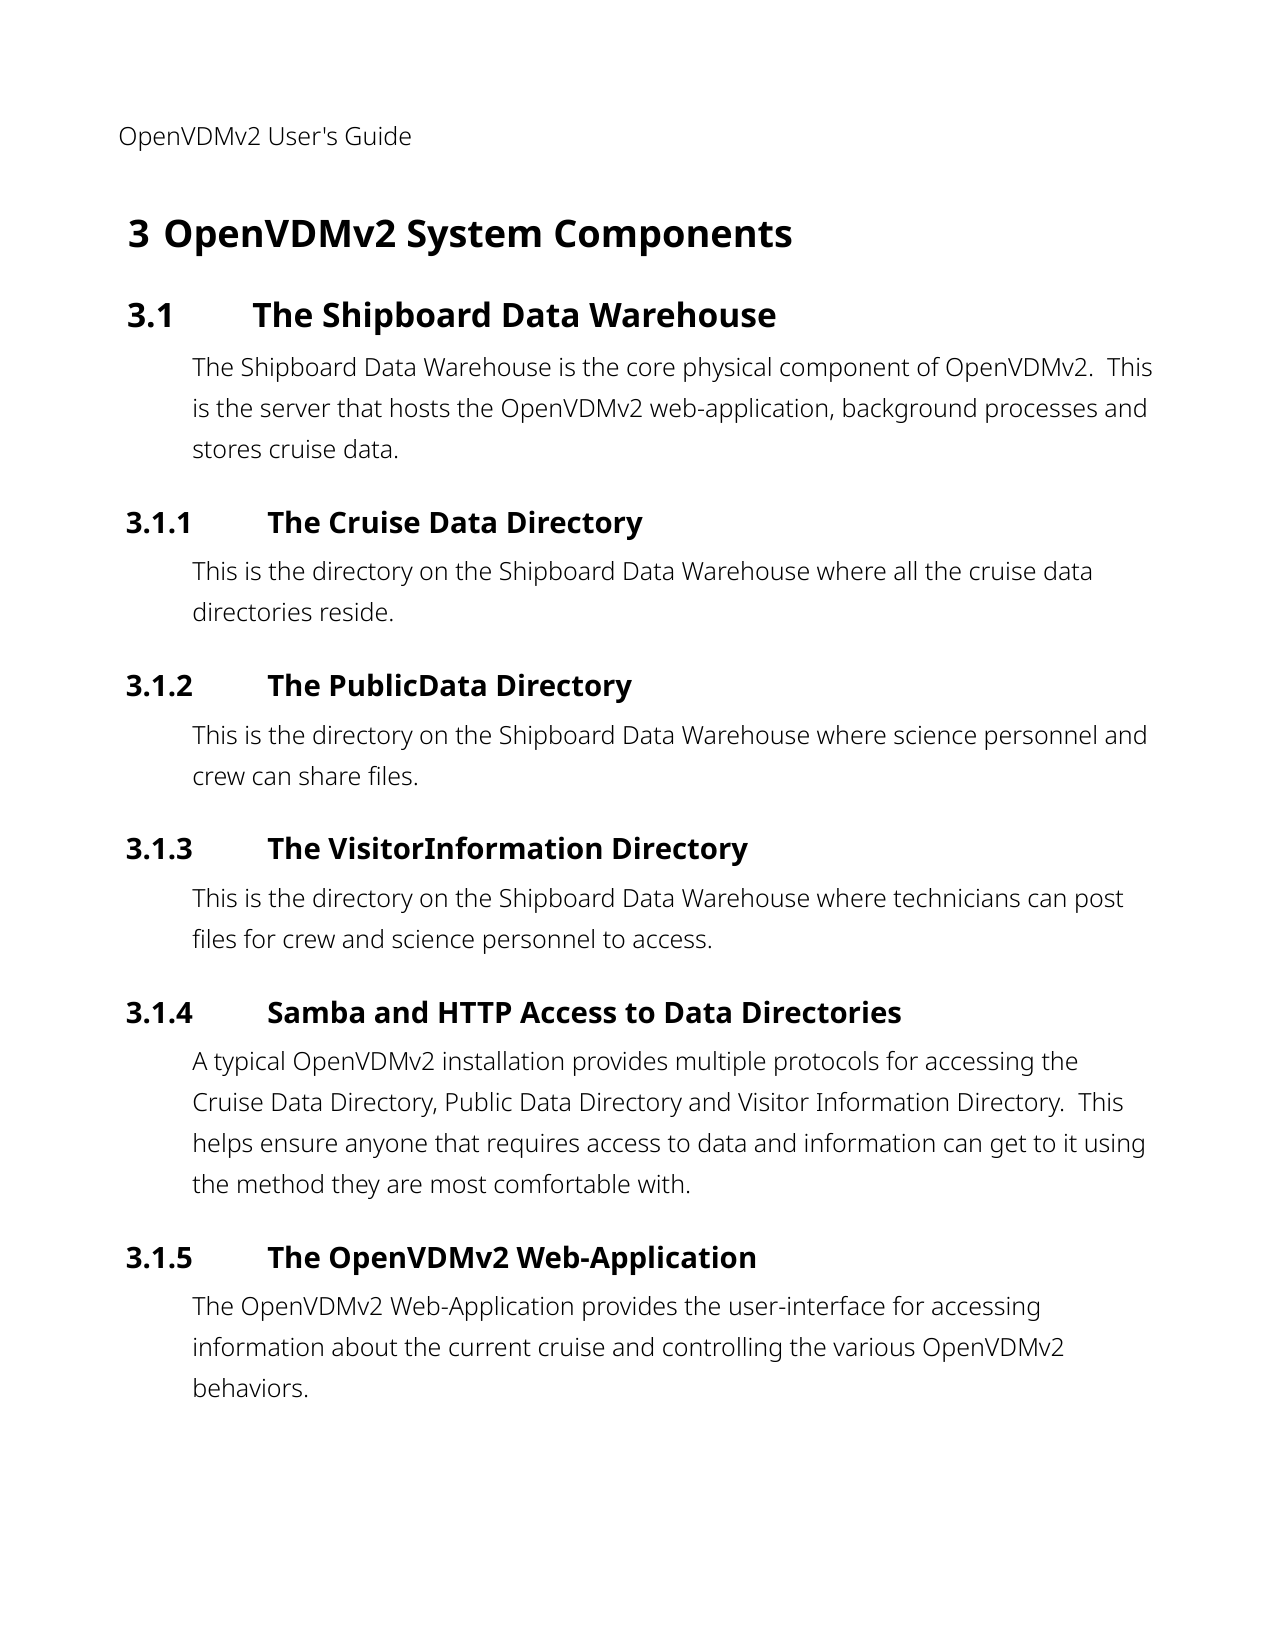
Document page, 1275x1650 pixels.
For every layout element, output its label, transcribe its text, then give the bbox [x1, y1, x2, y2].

subtitle The Cruise Data Directory [118, 502, 1157, 542]
text The Shipboard Data Warehouse is the core physical component of OpenVDMv2. This is the server that hosts the OpenVDMv2 web-application, background processes and stores cruise data. [192, 350, 1157, 466]
subtitle The VisitorInformation Directory [118, 828, 1157, 868]
subtitle The Shipboard Data Warehouse [118, 292, 1157, 337]
text This is the directory on the Shipboard Data Warehouse where science personnel and crew can share files. [192, 717, 1157, 792]
text This is the directory on the Shipboard Data Warehouse where all the cruise data directories reside. [192, 554, 1157, 629]
subtitle The PublicData Directory [118, 665, 1157, 705]
subtitle OpenVDMv2 System Components [118, 207, 1157, 258]
text A typical OpenVDMv2 installation provides multiple protocols for accessing the Cruise Data Directory, Public Data Directory and Visitor Information Directory. This helps ensure anyone that requires access to data and information can get to it using the method they are most comfortable with. [192, 1044, 1157, 1201]
text The OpenVDMv2 Web-Application provides the user-interface for accessing information about the current cruise and controlling the various OpenVDMv2 behaviors. [192, 1289, 1157, 1405]
subtitle Samba and HTTP Access to Data Directories [118, 992, 1157, 1032]
subtitle The OpenVDMv2 Web-Application [118, 1237, 1157, 1277]
text This is the directory on the Shipboard Data Warehouse where technicians can post files for crew and science personnel to access. [192, 881, 1157, 956]
